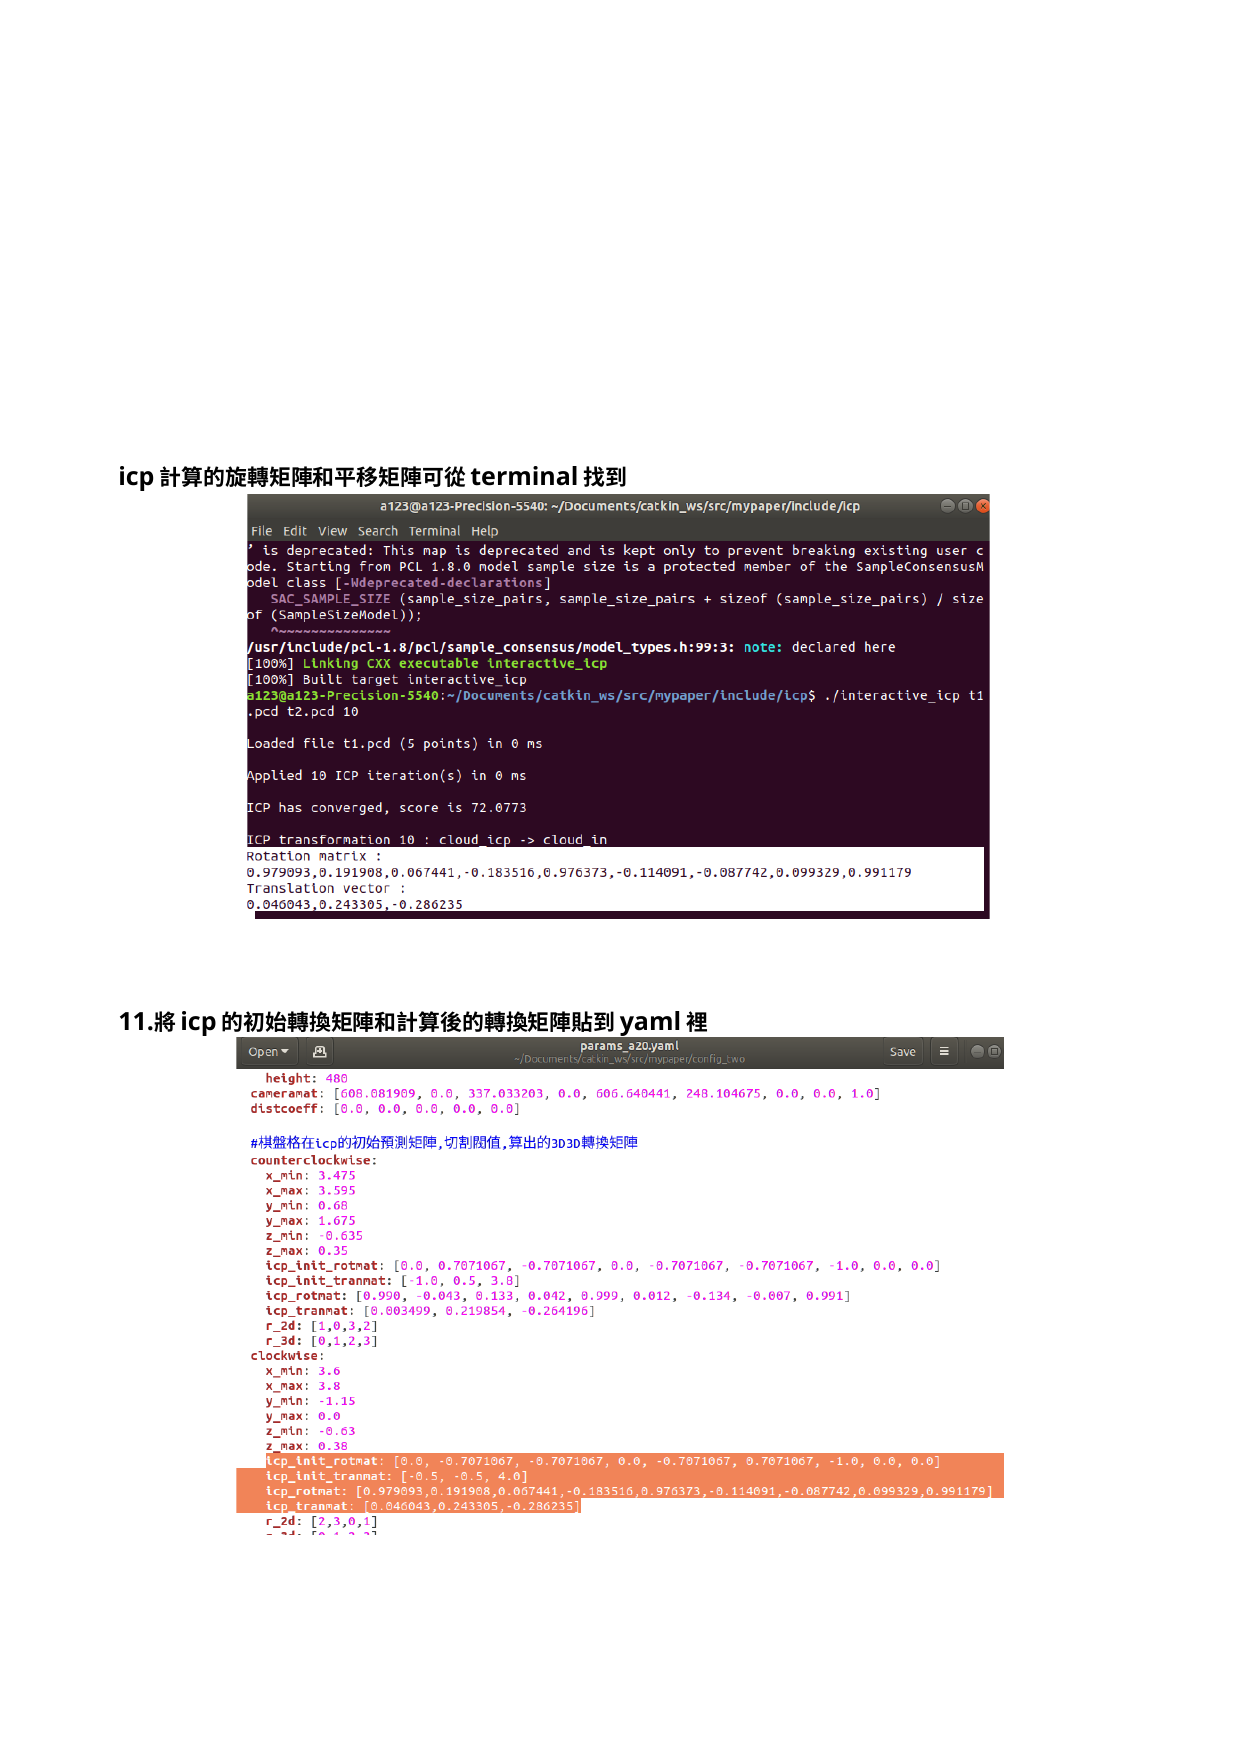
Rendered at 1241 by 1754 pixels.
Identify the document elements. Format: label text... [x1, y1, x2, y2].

picture [236, 1037, 1004, 1535]
text 11.將icp的初始轉換矩陣和計算後的轉換矩陣貼到yaml裡 [118, 1004, 1122, 1038]
text icp計算的旋轉矩陣和平移矩陣可從terminal找到 [118, 459, 1122, 493]
picture [247, 494, 990, 919]
